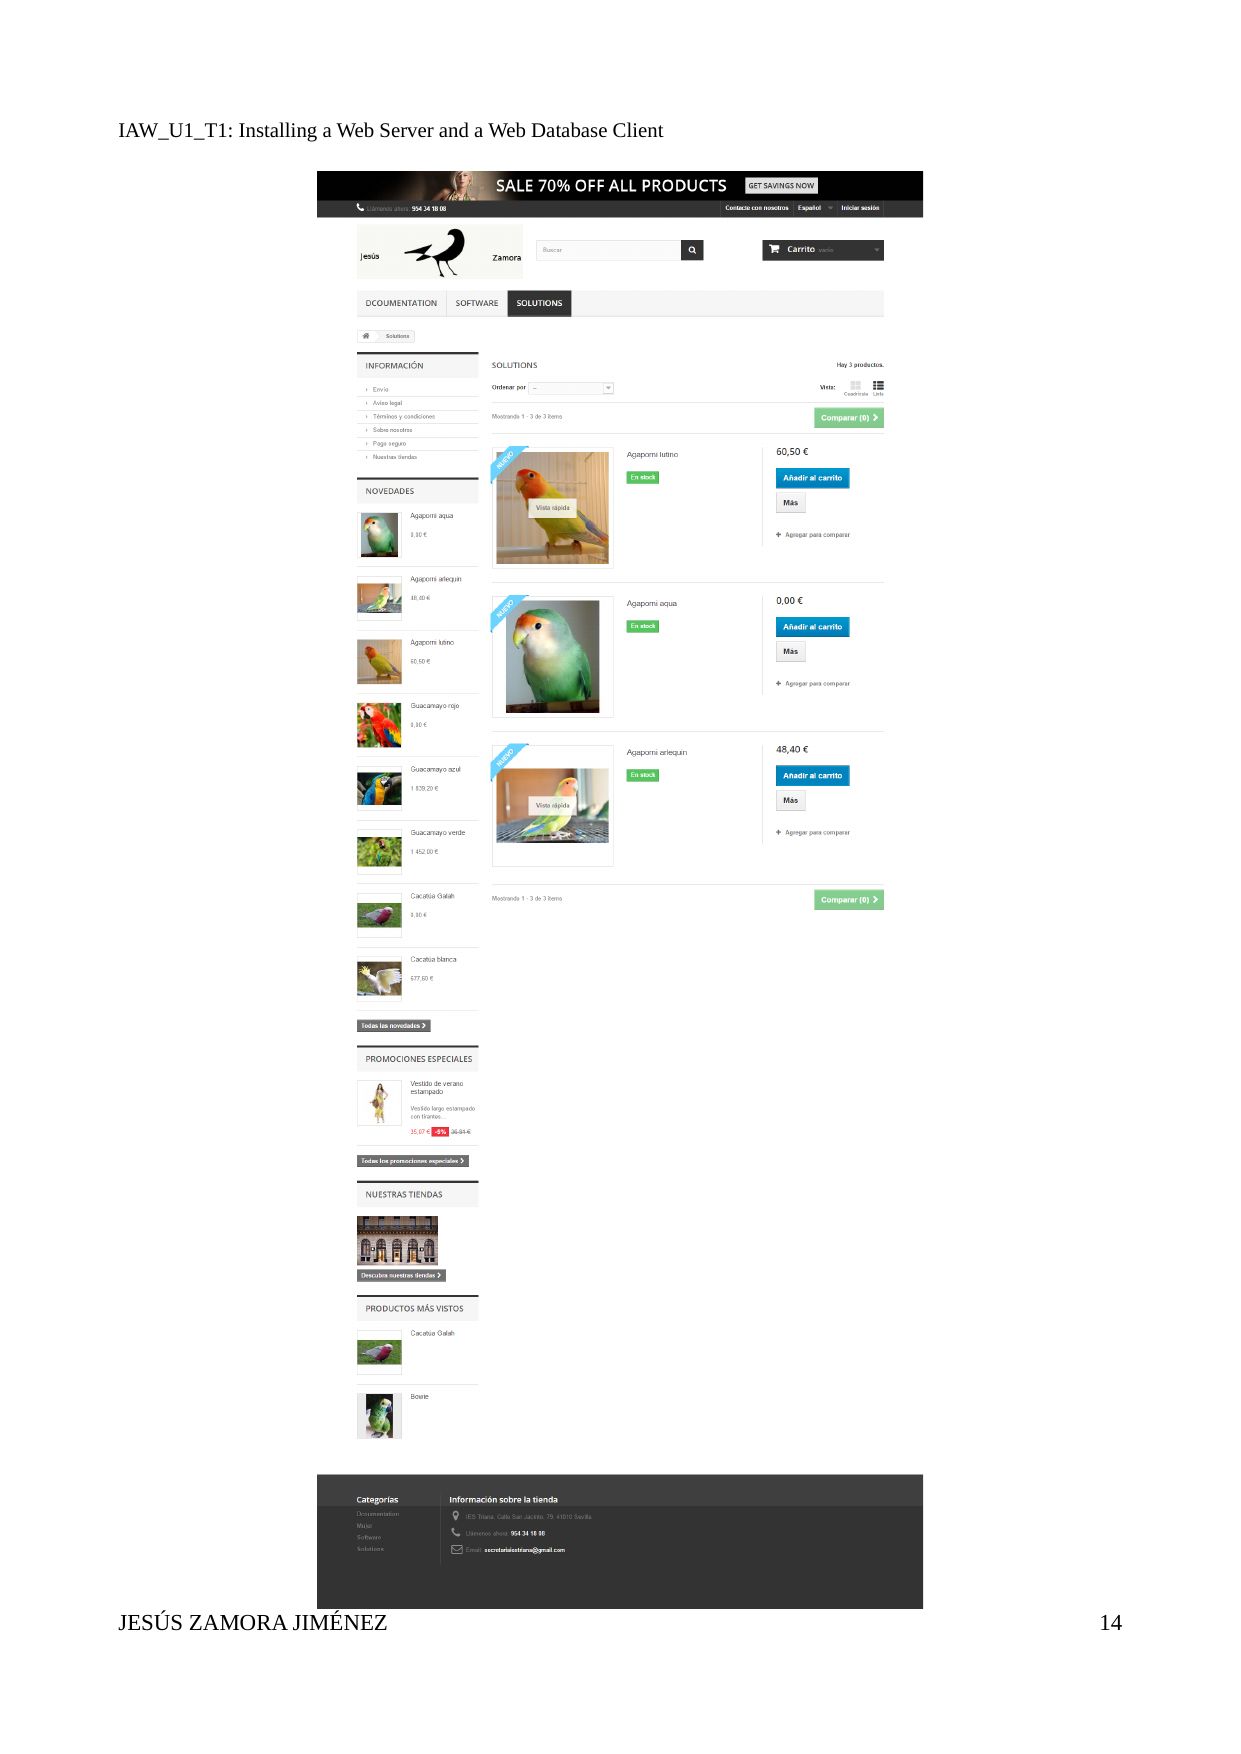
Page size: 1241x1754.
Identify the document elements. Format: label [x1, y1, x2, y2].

picture [317, 171, 924, 1609]
